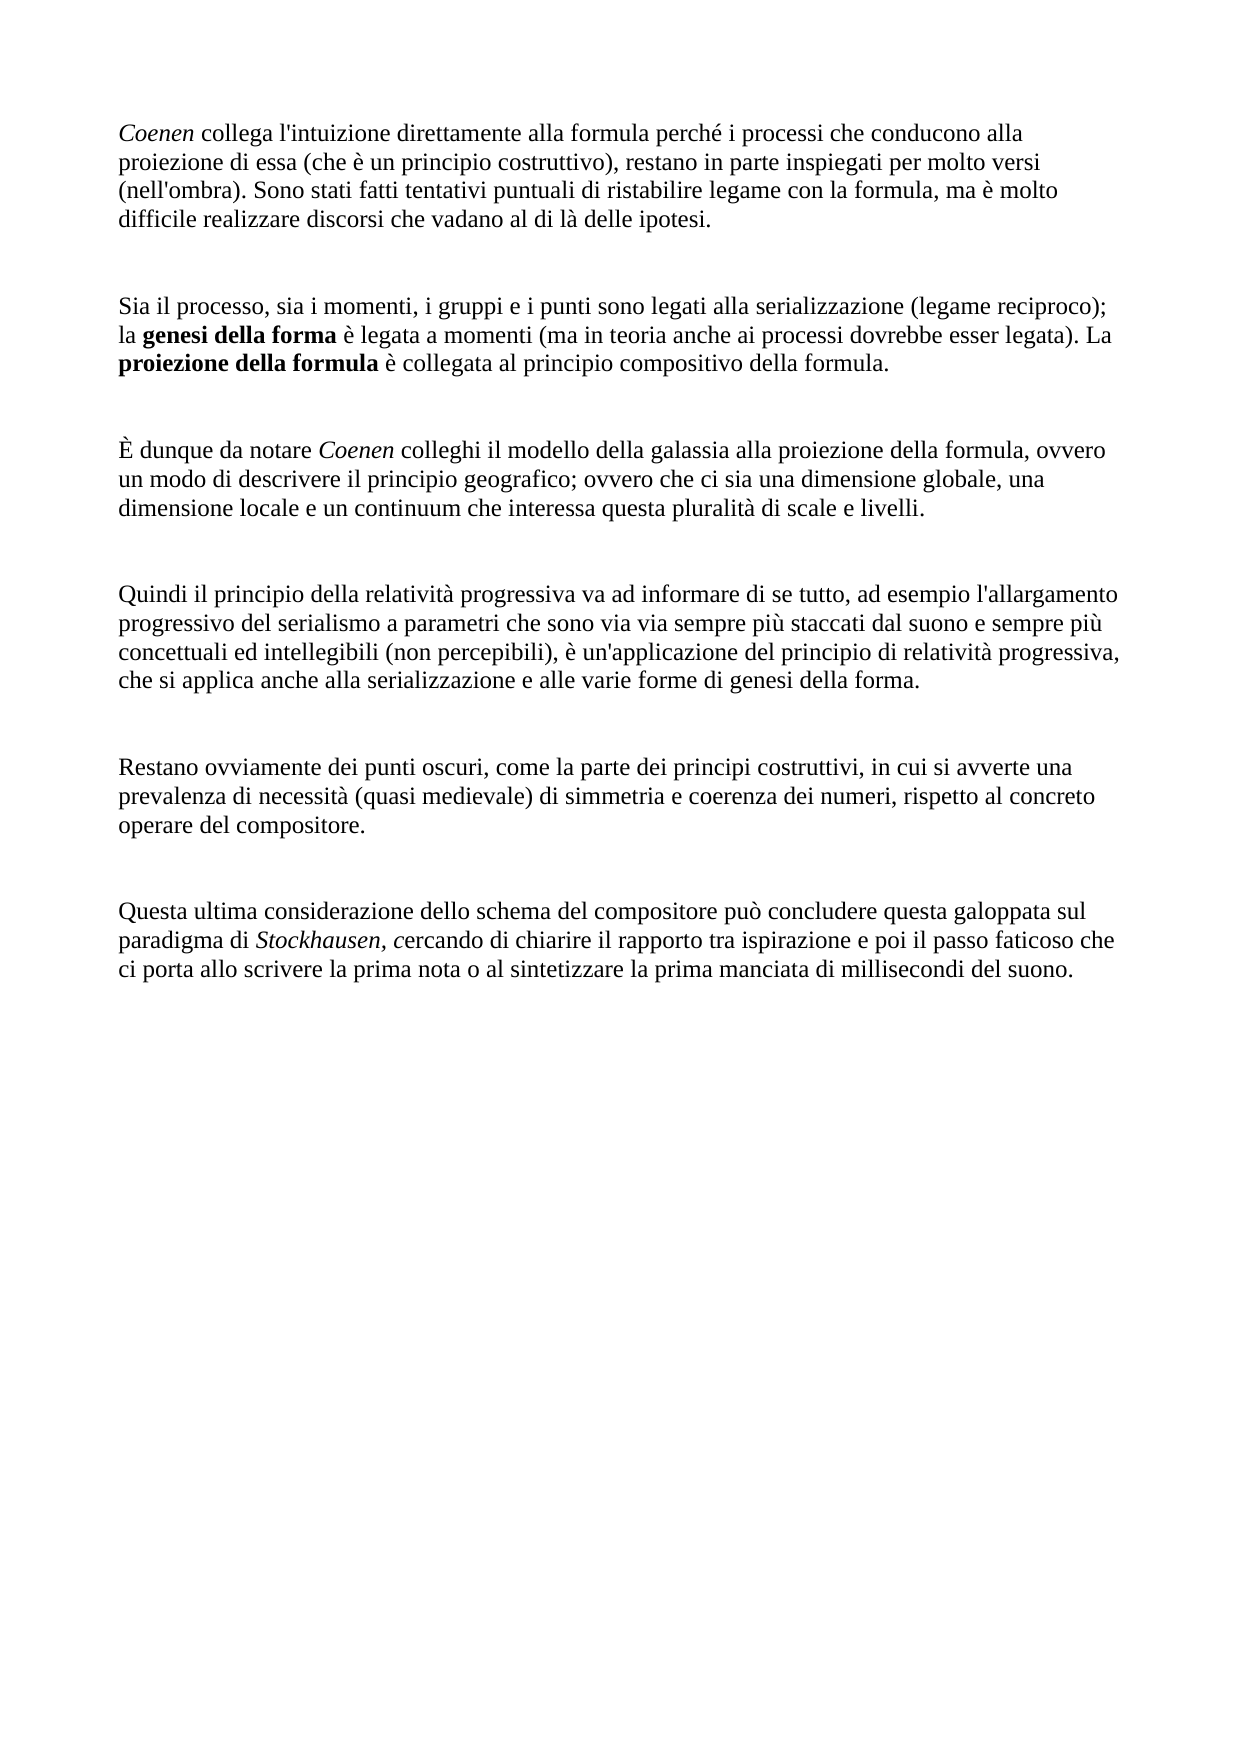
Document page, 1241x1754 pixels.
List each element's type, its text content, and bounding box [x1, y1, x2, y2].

text Restano ovviamente dei punti oscuri, come la parte dei principi costruttivi, in cui si avverte una prevalenza di necessità (quasi medievale) di simmetria e coerenza dei numeri, rispetto al concreto operare del compositore. [118, 752, 1122, 838]
text Coenen collega l'intuizione direttamente alla formula perché i processi che conducono alla proiezione di essa (che è un principio costruttivo), restano in parte inspiegati per molto versi (nell'ombra). Sono stati fatti tentativi puntuali di ristabilire legame con la formula, ma è molto difficile realizzare discorsi che vadano al di là delle ipotesi. [118, 118, 1122, 233]
text È dunque da notare Coenen colleghi il modello della galassia alla proiezione della formula, ovvero un modo di descrivere il principio geografico; ovvero che ci sia una dimensione globale, una dimensione locale e un continuum che interessa questa pluralità di scale e livelli. [118, 435, 1122, 521]
text Sia il processo, sia i momenti, i gruppi e i punti sono legati alla serializzazione (legame reciproco); la genesi della forma è legata a momenti (ma in teoria anche ai processi dovrebbe esser legata). La proiezione della formula è collegata al principio compositivo della formula. [118, 291, 1122, 377]
text Quindi il principio della relatività progressiva va ad informare di se tutto, ad esempio l'allargamento progressivo del serialismo a parametri che sono via via sempre più staccati dal suono e sempre più concettuali ed intellegibili (non percepibili), è un'applicazione del principio di relatività progressiva, che si applica anche alla serializzazione e alle varie forme di genesi della forma. [118, 579, 1122, 694]
text Questa ultima considerazione dello schema del compositore può concludere questa galoppata sul paradigma di Stockhausen, cercando di chiarire il rapporto tra ispirazione e poi il passo faticoso che ci porta allo scrivere la prima nota o al sintetizzare la prima manciata di millisecondi del suono. [118, 896, 1122, 983]
